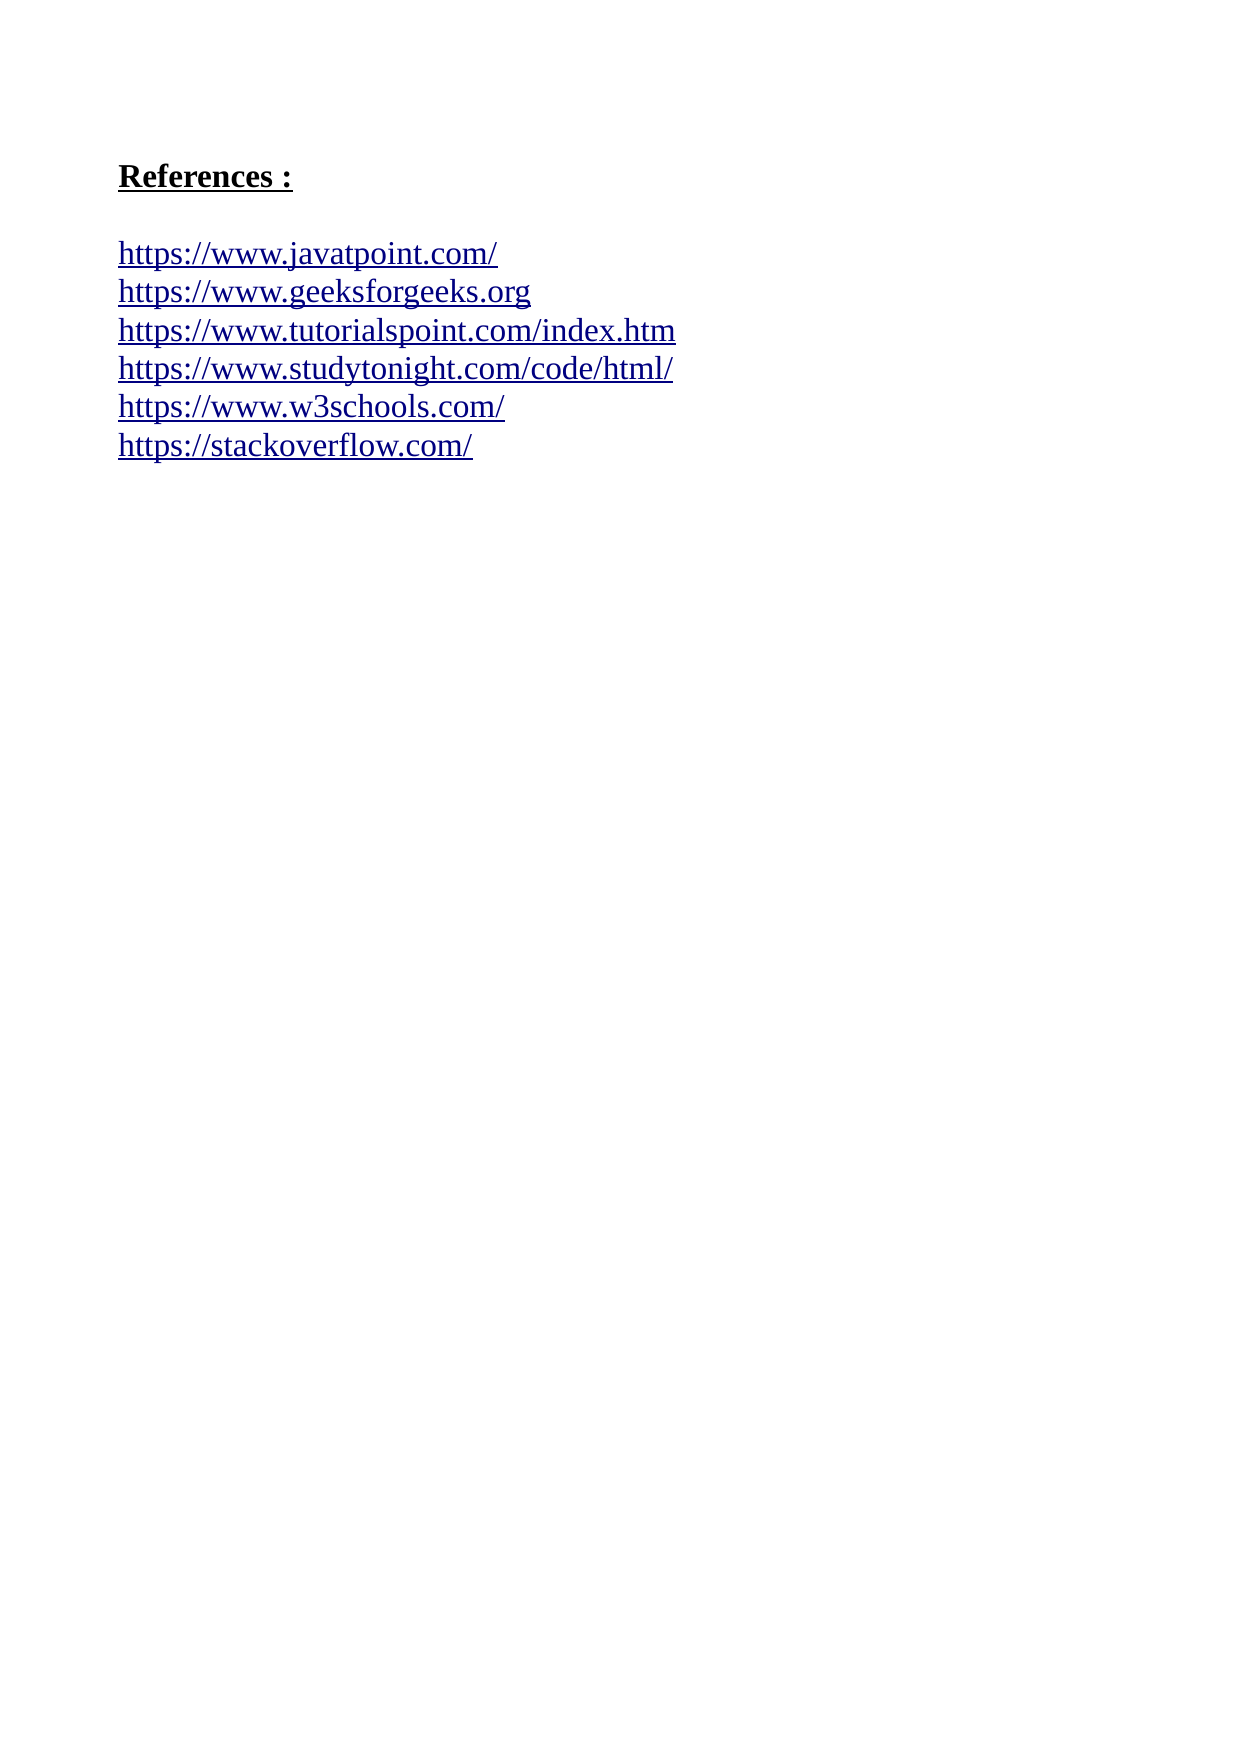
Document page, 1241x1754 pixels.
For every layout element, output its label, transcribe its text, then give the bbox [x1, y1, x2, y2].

text https://www.javatpoint.com/ [118, 233, 1122, 271]
text https://stackoverflow.com/ [118, 425, 1122, 463]
text https://www.geeksforgeeks.org [118, 271, 1122, 310]
text References : [118, 156, 1122, 195]
text https://www.w3schools.com/ [118, 386, 1122, 425]
text https://www.tutorialspoint.com/index.htm [118, 310, 1122, 348]
text https://www.studytonight.com/code/html/ [118, 348, 1122, 386]
